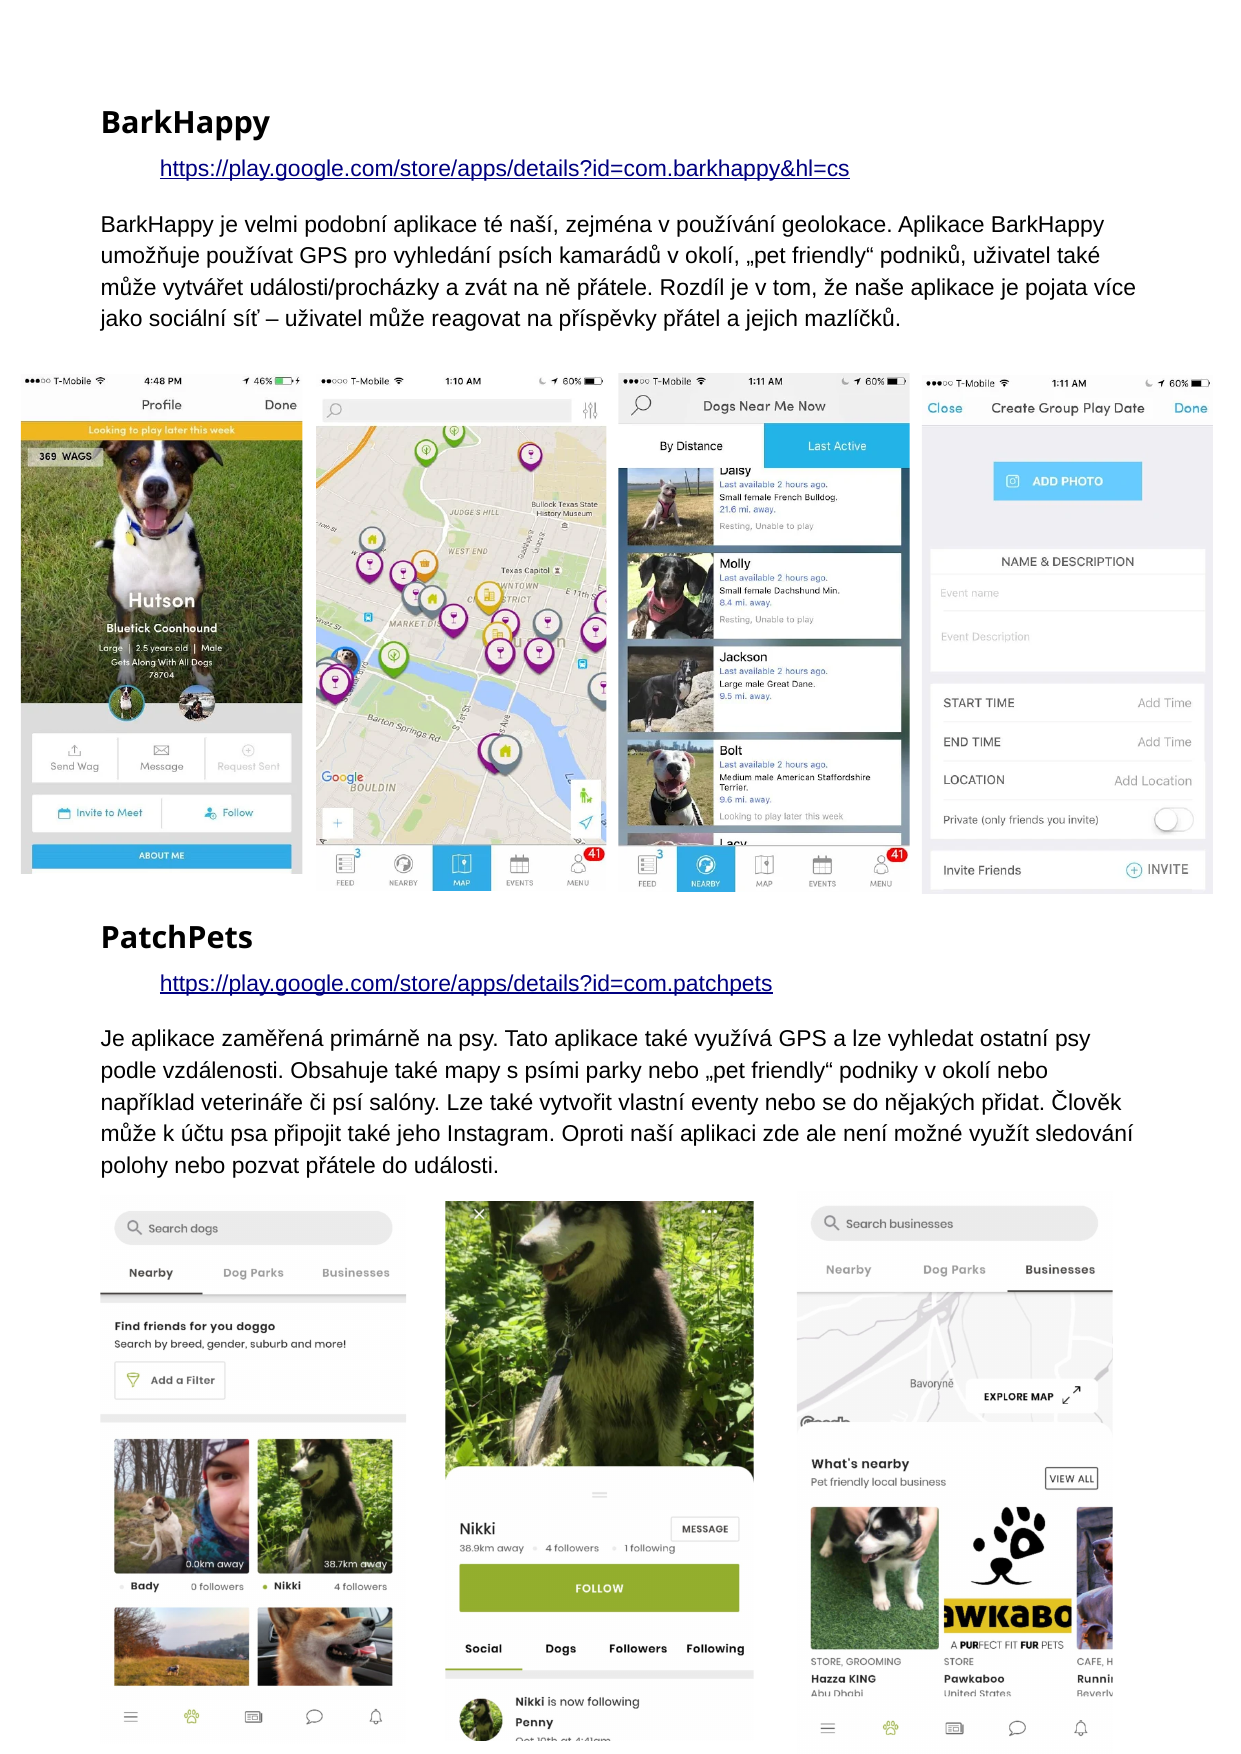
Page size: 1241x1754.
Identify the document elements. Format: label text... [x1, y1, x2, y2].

picture [921, 375, 1213, 894]
picture [796, 1191, 1113, 1754]
text https://play.google.com/store/apps/details?id=com.patchpets [159, 969, 1081, 996]
text Je aplikace zaměřená primárně na psy. Tato aplikace také využívá GPS a lze vyhledat ostatní psy podle vzdálenosti. Obsahuje také mapy s psími parky nebo „pet friendly“ podniky v okolí nebo například veterináře či psí salóny. Lze také vytvořit vlastní eventy nebo se do nějakých přidat. Člověk může k účtu psa připojit také jeho Instagram. Oproti naší aplikaci zde ale není možné využít sledování polohy nebo pozvat přátele do události. [100, 1025, 1140, 1178]
picture [316, 374, 607, 891]
text https://play.google.com/store/apps/details?id=com.barkhappy&hl=cs [159, 155, 1081, 181]
picture [20, 374, 303, 874]
picture [618, 373, 910, 892]
picture [100, 1195, 407, 1744]
picture [445, 1201, 754, 1741]
subtitle PatchPets [100, 873, 1140, 957]
subtitle BarkHappy [100, 100, 1140, 142]
text BarkHappy je velmi podobní aplikace té naší, zejména v používání geolokace. Aplikace BarkHappy umožňuje používat GPS pro vyhledání psích kamarádů v okolí, „pet friendly“ podniků, uživatel také může vytvářet události/procházky a zvát na ně přátele. Rozdíl je v tom, že naše aplikace je pojata více jako sociální síť – uživatel může reagovat na příspěvky přátel a jejich mazlíčků. [100, 211, 1140, 332]
